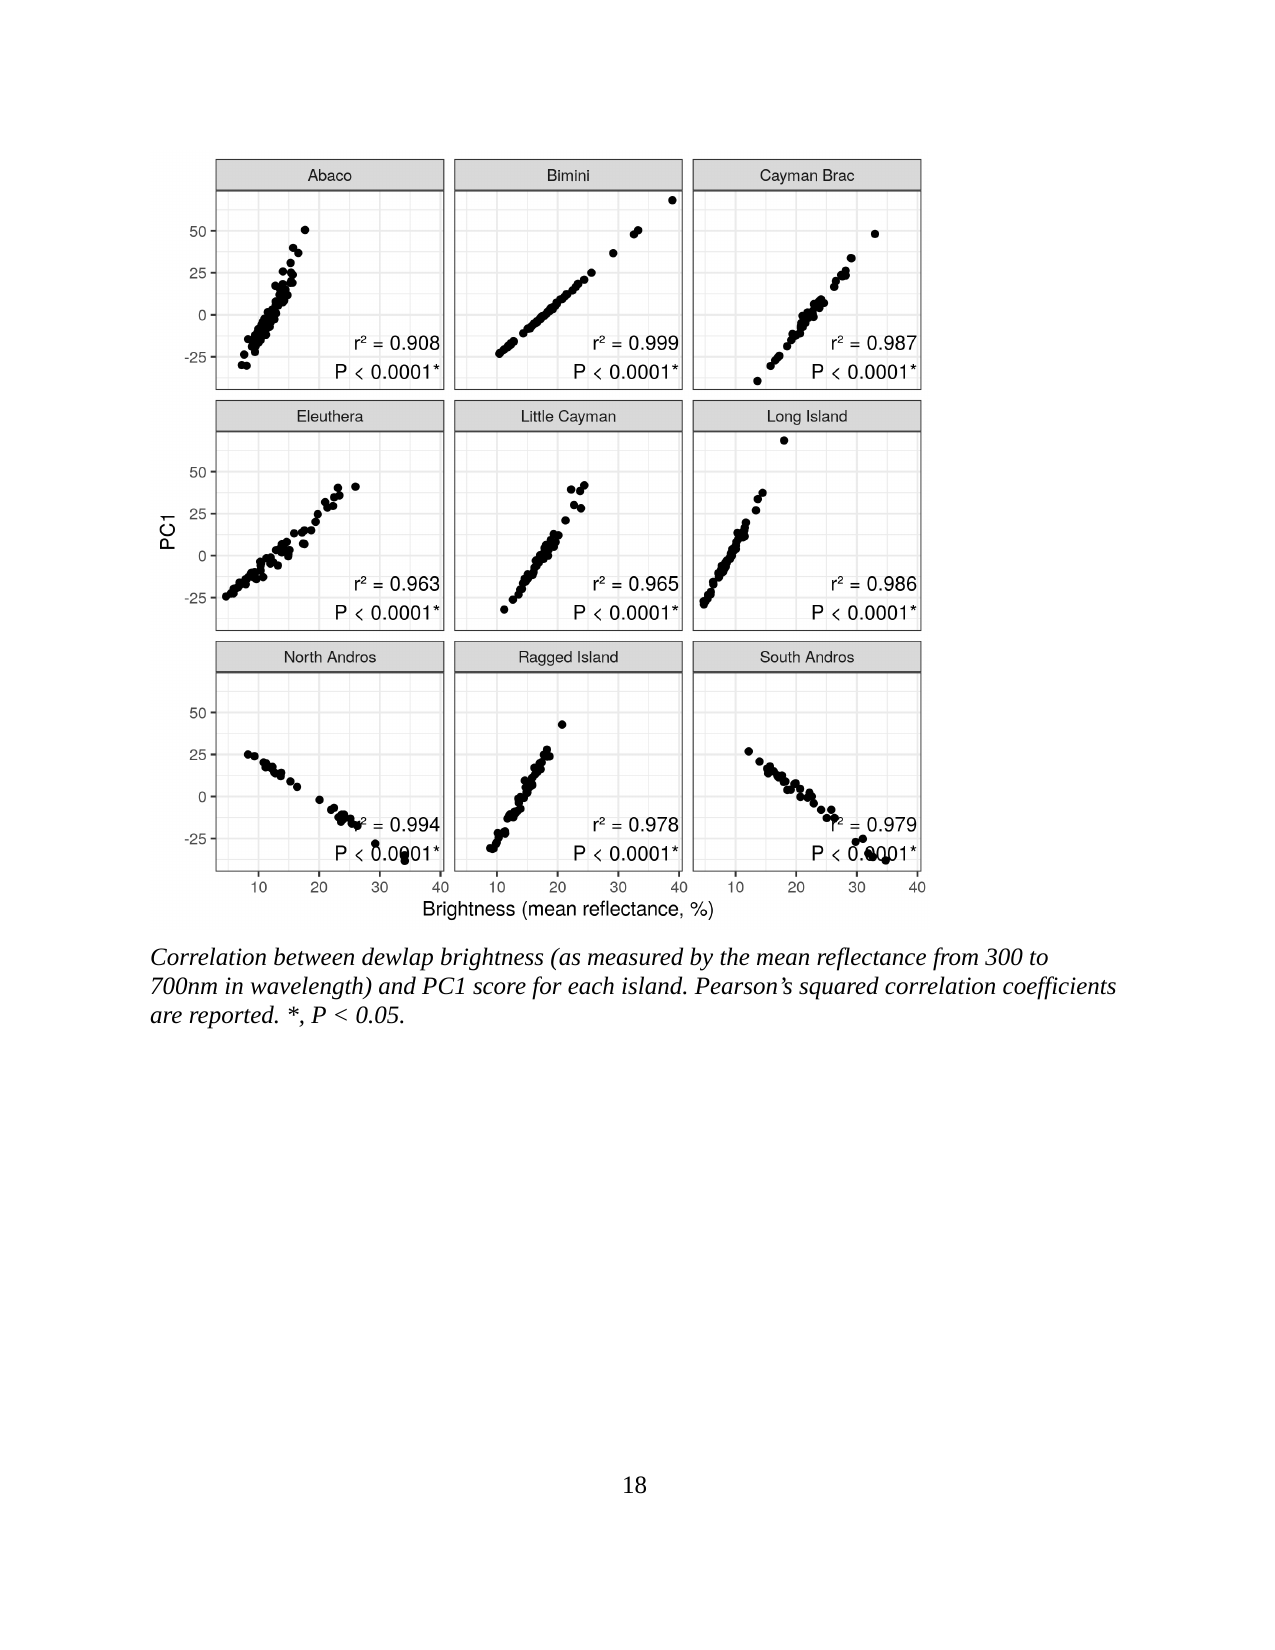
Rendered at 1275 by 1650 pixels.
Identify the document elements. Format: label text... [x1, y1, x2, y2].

text Correlation between dewlap brightness (as measured by the mean reflectance from 300 to 700nm in wavelength) and PC1 score for each island. Pearson’s squared correlation coefficients are reported. *, P < 0.05. [150, 942, 1125, 1029]
picture [150, 150, 930, 930]
